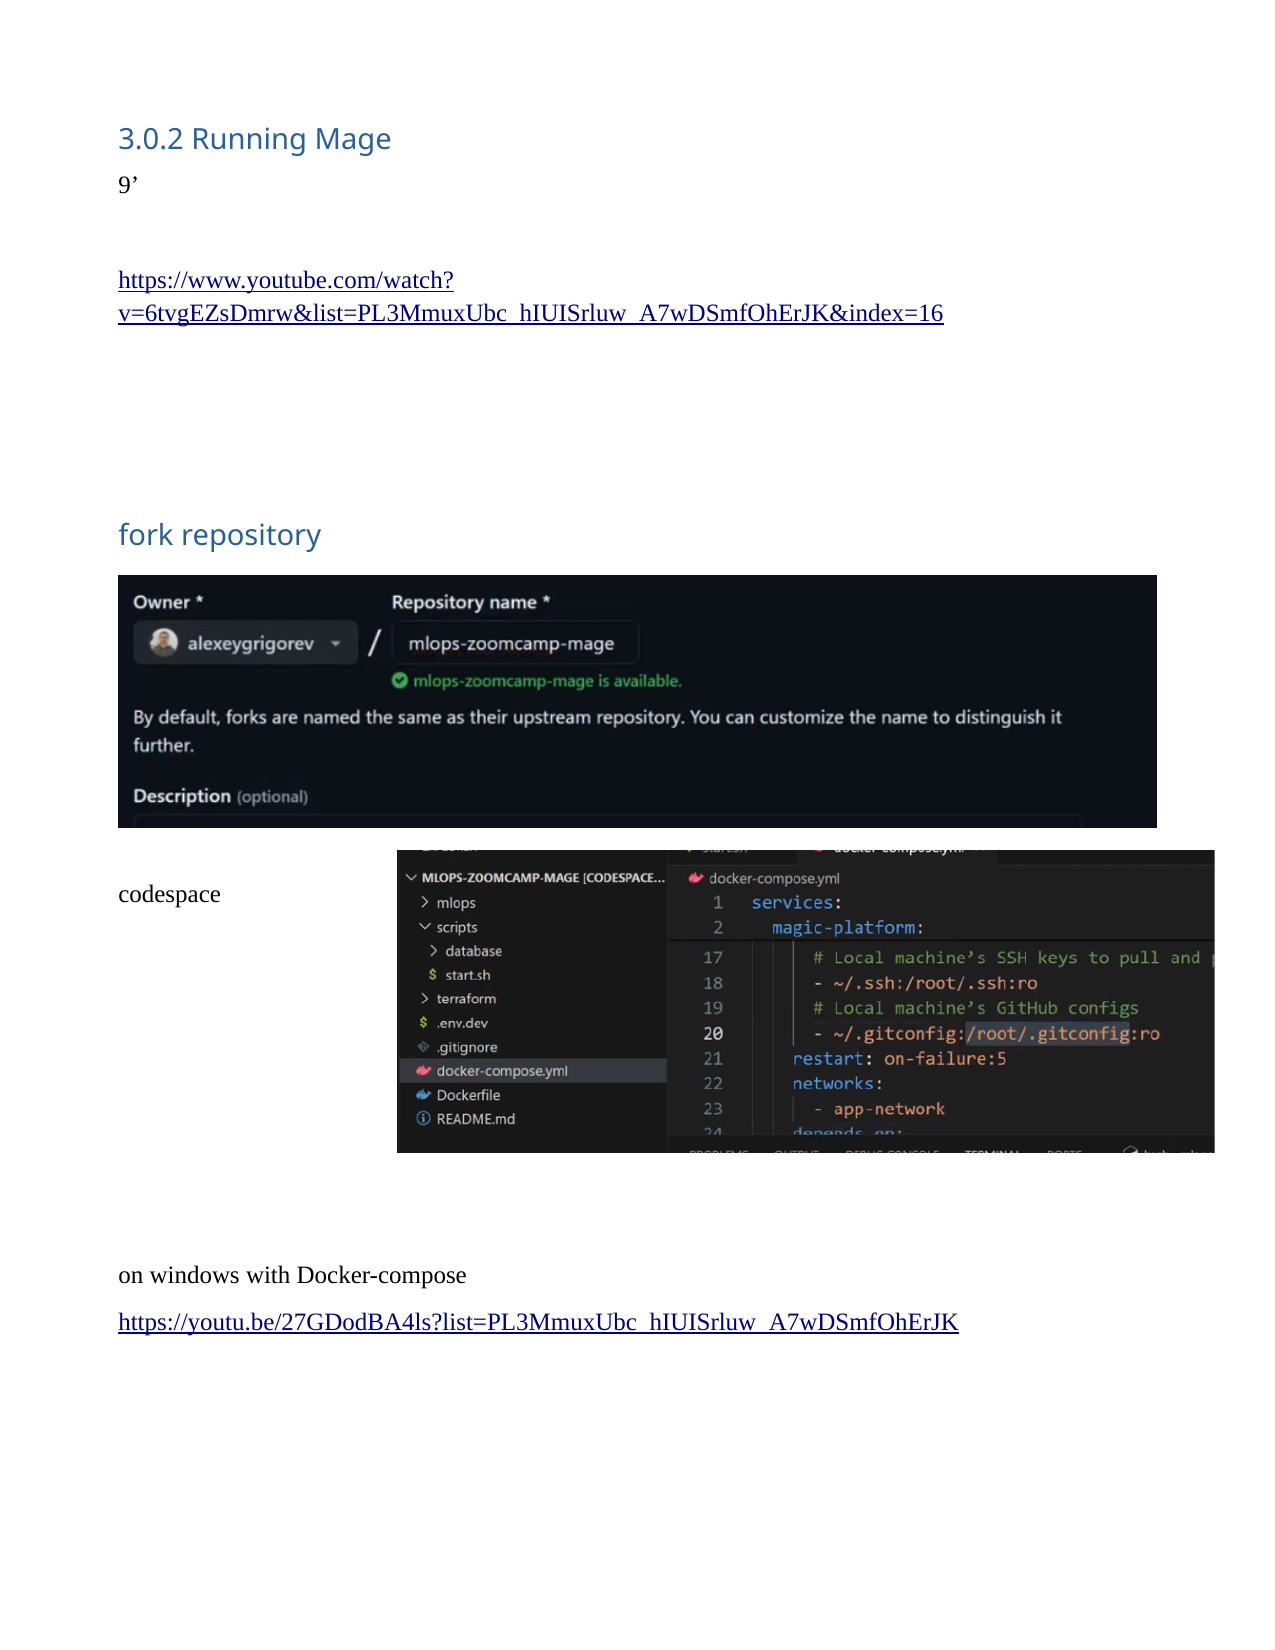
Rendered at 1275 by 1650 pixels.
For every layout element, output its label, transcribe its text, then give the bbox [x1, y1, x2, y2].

text fork repository [118, 514, 1157, 554]
text https://www.youtube.com/watch?v=6tvgEZsDmrw&list=PL3MmuxUbc_hIUISrluw_A7wDSmfOhErJK&index=16 [118, 266, 1157, 327]
text https://youtu.be/27GDodBA4ls?list=PL3MmuxUbc_hIUISrluw_A7wDSmfOhErJK [118, 1307, 1157, 1336]
subtitle 3.0.2 Running Mage [118, 118, 1157, 158]
picture [118, 575, 1157, 828]
text codespace [118, 879, 397, 908]
text on windows with Docker-compose [118, 1260, 1157, 1289]
picture [397, 850, 1215, 1153]
text 9’ [118, 170, 1157, 199]
